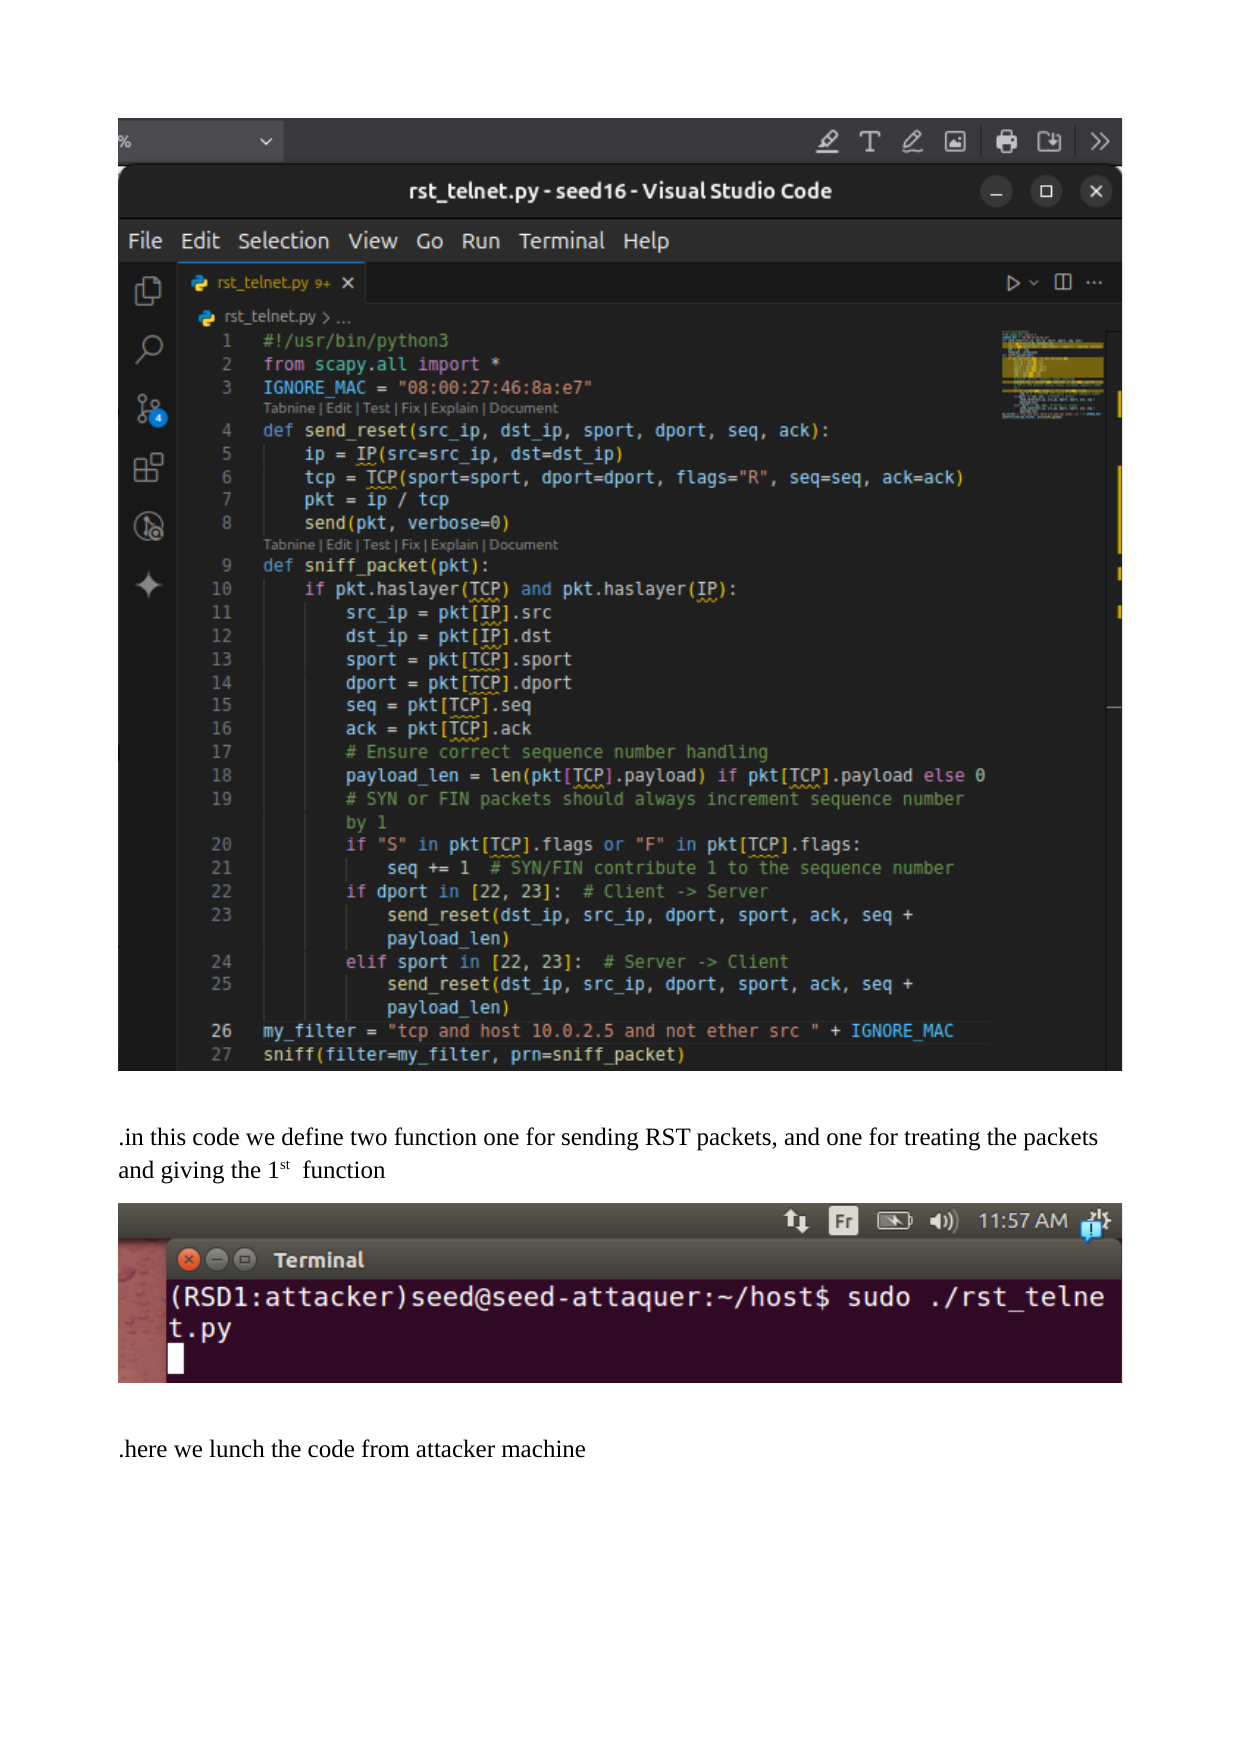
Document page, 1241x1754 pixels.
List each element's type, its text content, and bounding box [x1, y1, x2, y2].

text .in this code we define two function one for sending RST packets, and one for treating the packets and giving the 1st function [118, 1122, 1122, 1184]
text .here we lunch the code from attacker machine [118, 1434, 1122, 1463]
picture [118, 1203, 1123, 1383]
picture [118, 118, 1123, 1071]
